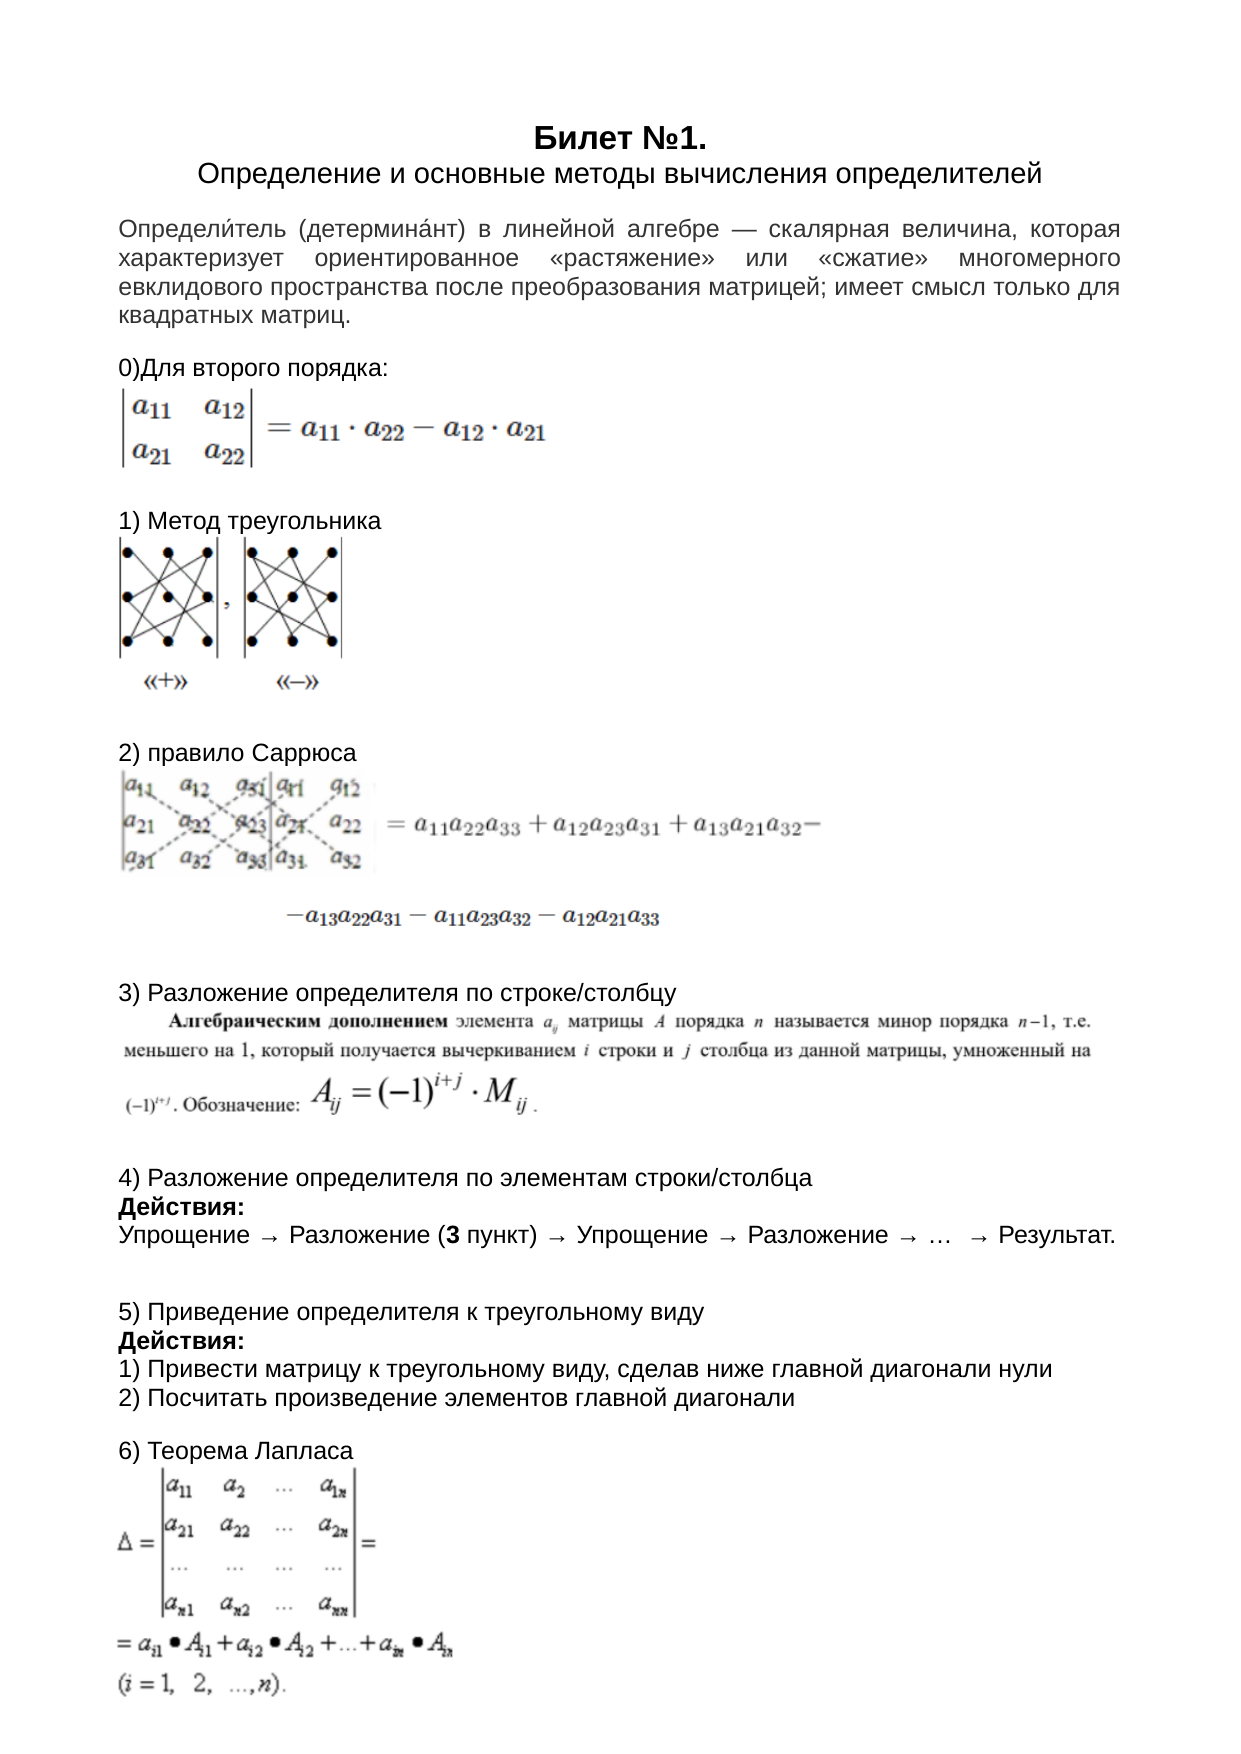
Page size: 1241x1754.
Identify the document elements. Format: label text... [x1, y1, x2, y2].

text 3) Разложение определителя по строке/столбцу [118, 978, 1122, 1007]
picture [116, 1464, 453, 1697]
text Действия: [118, 1326, 1122, 1354]
text 6) Теорема Лапласа [118, 1436, 1122, 1464]
text Определение и основные методы вычисления определителей [118, 157, 1122, 190]
text 4) Разложение определителя по элементам строки/столбца [118, 1163, 1122, 1191]
text Упрощение → Разложение (3 пункт) → Упрощение → Разложение → … → Результат. [118, 1220, 1122, 1249]
text 5) Приведение определителя к треугольному виду [118, 1297, 1122, 1326]
picture [118, 1007, 1093, 1115]
text 0)Для второго порядка: [118, 353, 1122, 382]
text Определи́тель (детермина́нт) в линейной алгебре — скалярная величина, которая характеризует ориентированное «растяжение» или «сжатие» многомерного евклидового пространства после преобразования матрицей; имеет смысл только для квадратных матриц. [118, 214, 1122, 329]
picture [118, 766, 822, 931]
picture [118, 534, 343, 690]
picture [118, 381, 548, 482]
text 2) правило Саррюса [118, 737, 1122, 766]
text 1) Метод треугольника [118, 506, 1122, 534]
text 1) Привести матрицу к треугольному виду, сделав ниже главной диагонали нули [118, 1354, 1122, 1383]
text Действия: [118, 1191, 1122, 1220]
text Билет №1. [118, 118, 1122, 157]
text 2) Посчитать произведение элементов главной диагонали [118, 1383, 1122, 1412]
